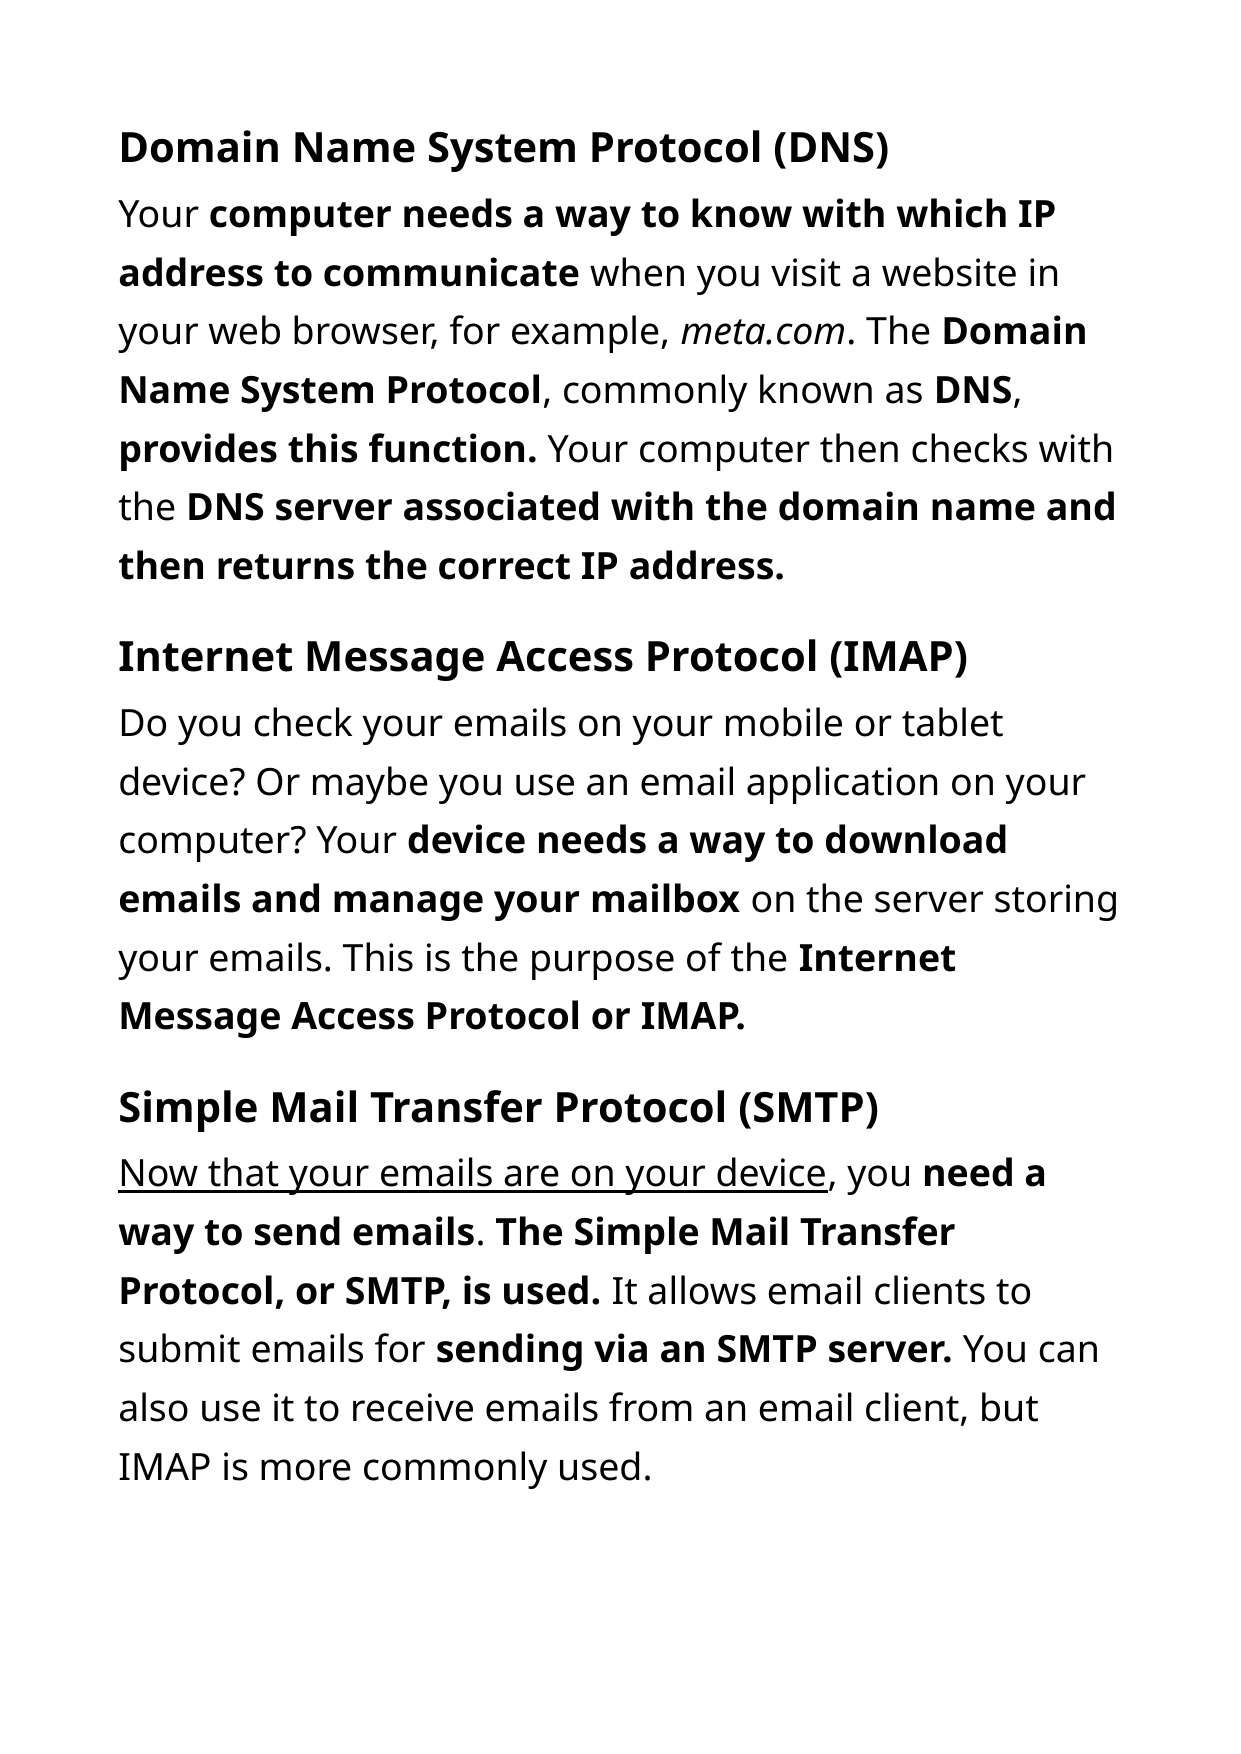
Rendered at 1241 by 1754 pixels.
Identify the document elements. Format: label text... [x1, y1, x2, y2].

subtitle Domain Name System Protocol (DNS) [118, 118, 1122, 175]
text Now that your emails are on your device, you need a way to send emails. The Simple Mail Transfer Protocol, or SMTP, is used. It allows email clients to submit emails for sending via an SMTP server. You can also use it to receive emails from an email client, but IMAP is more commonly used. [118, 1147, 1122, 1491]
text Your computer needs a way to know with which IP address to communicate when you visit a website in your web browser, for example, meta.com. The Domain Name System Protocol, commonly known as DNS, provides this function. Your computer then checks with the DNS server associated with the domain name and then returns the correct IP address. [118, 187, 1122, 590]
subtitle Simple Mail Transfer Protocol (SMTP) [118, 1077, 1122, 1134]
text Do you check your emails on your mobile or tablet device? Or maybe you use an email application on your computer? Your device needs a way to download emails and manage your mailbox on the server storing your emails. This is the purpose of the Internet Message Access Protocol or IMAP. [118, 696, 1122, 1041]
subtitle Internet Message Access Protocol (IMAP) [118, 627, 1122, 684]
